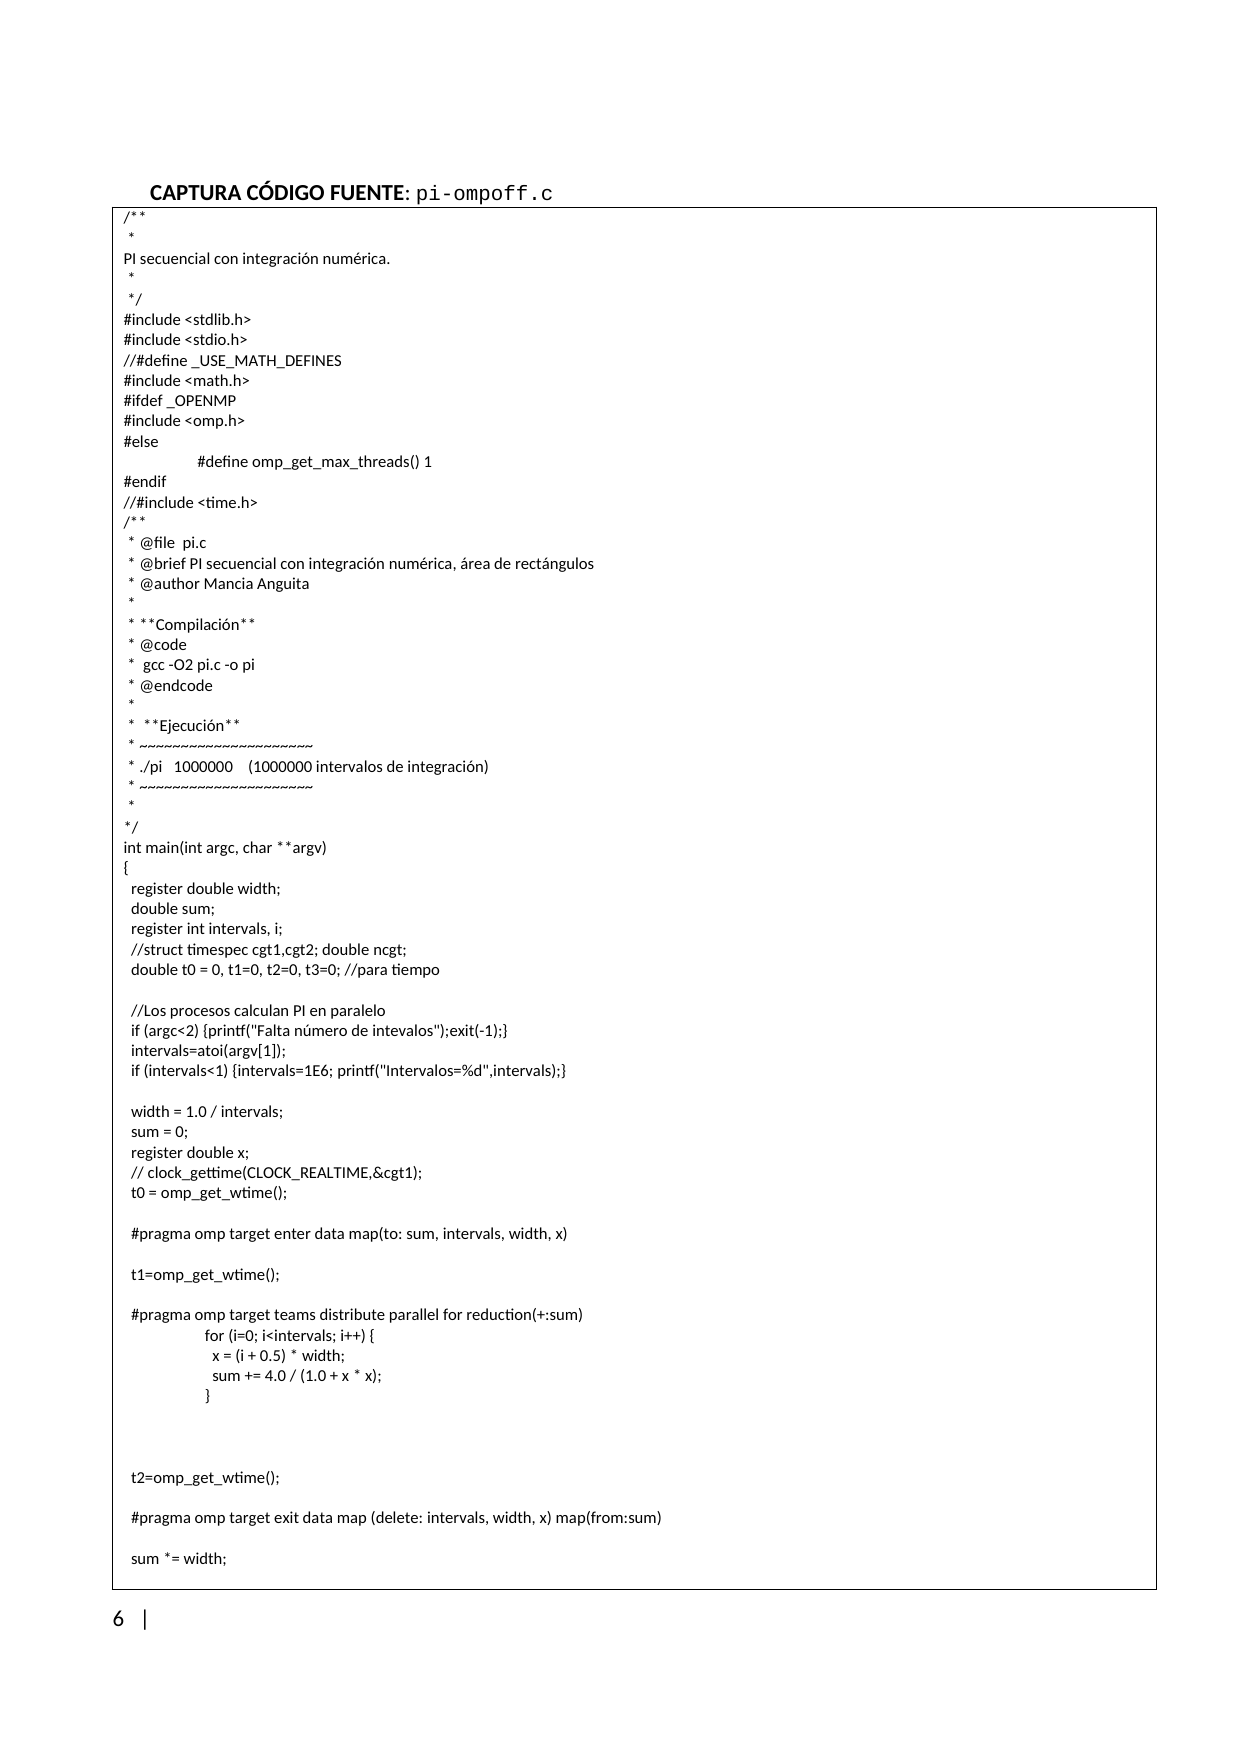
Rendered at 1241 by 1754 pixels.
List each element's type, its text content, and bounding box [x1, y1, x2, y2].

text CAPTURA CÓDIGO FUENTE: pi-ompoff.c [150, 178, 1128, 207]
